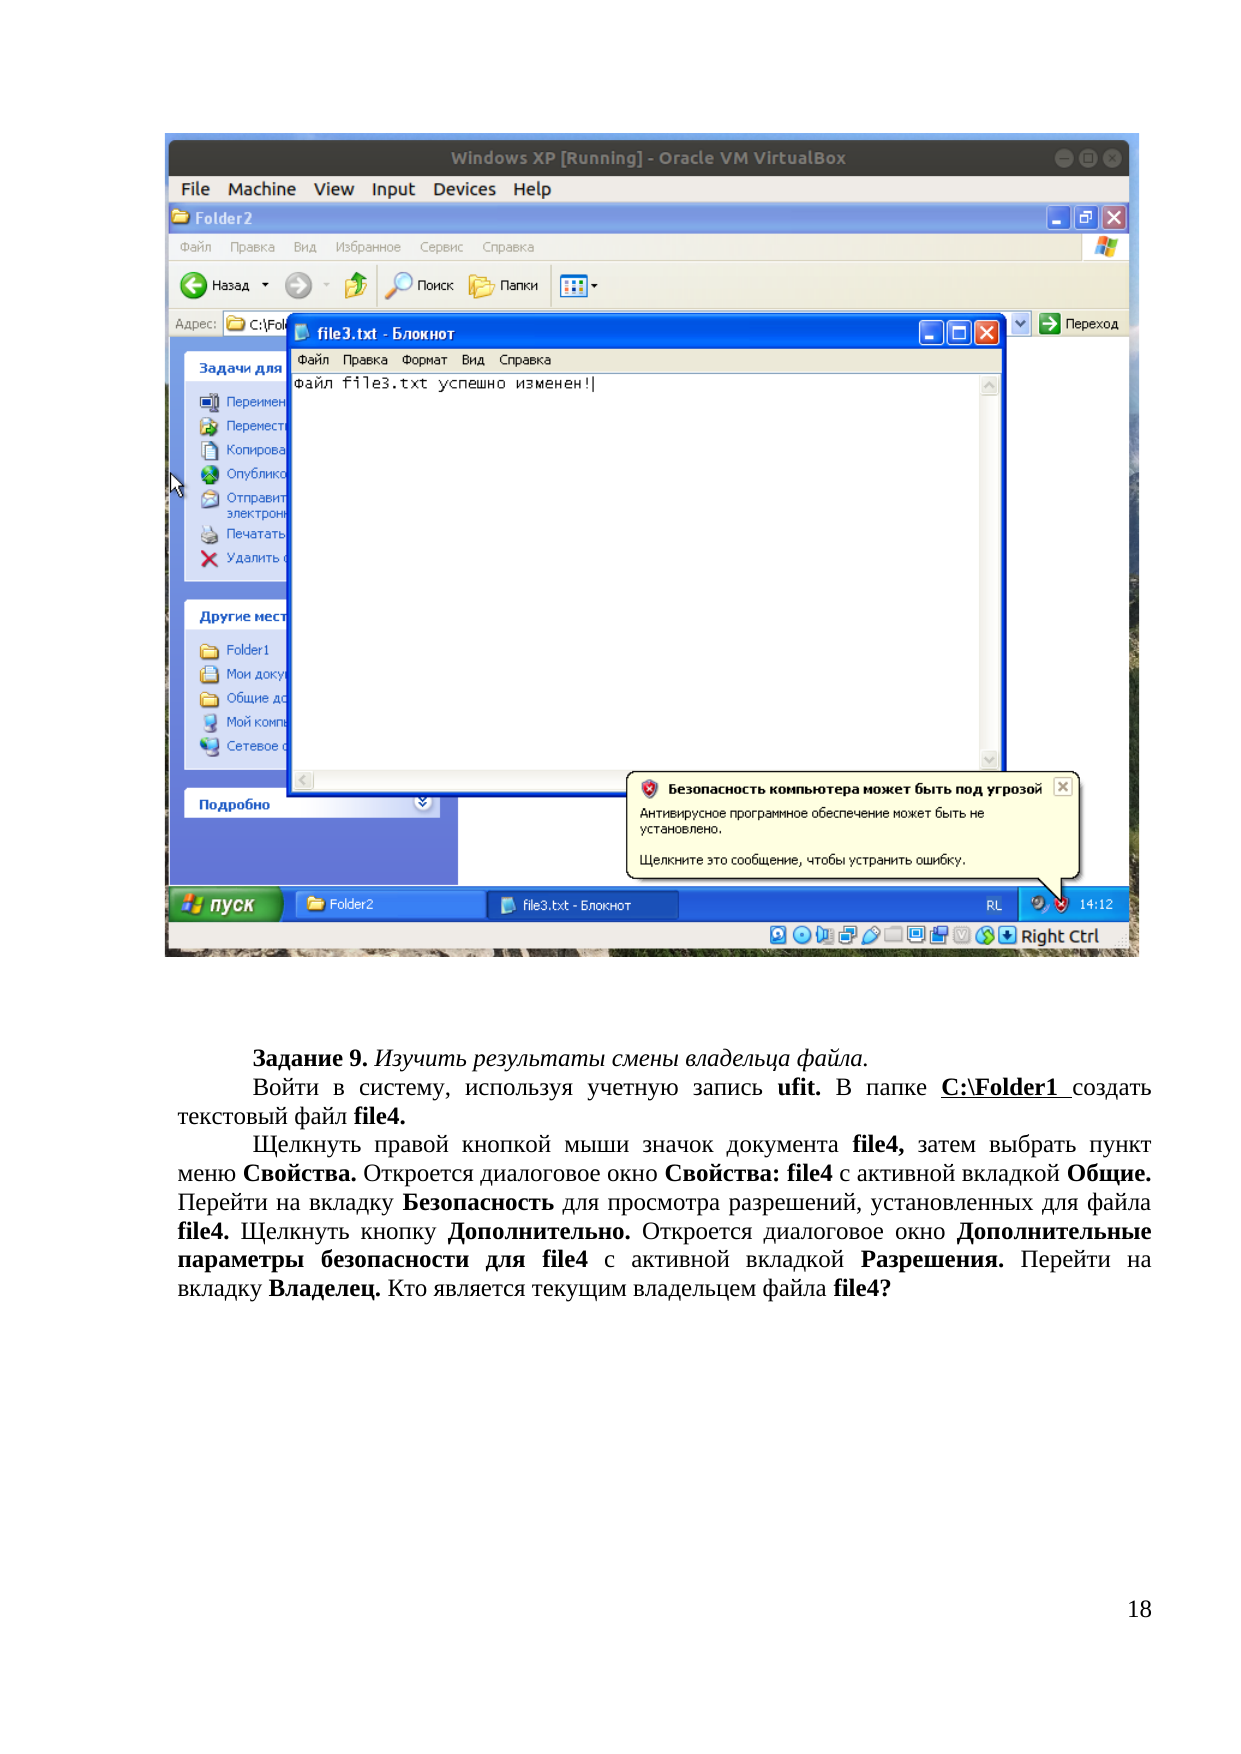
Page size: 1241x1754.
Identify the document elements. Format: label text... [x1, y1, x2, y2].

text Задание 9. Изучить результаты смены владельца файла. [177, 1043, 1152, 1072]
text Войти в систему, используя учетную запись ufit. В папке C:\Folder1 создать текстовый файл file4. [177, 1072, 1152, 1129]
text Щелкнуть правой кнопкой мыши значок документа file4, затем вы­брать пункт меню Свойства. Откроется диалоговое окно Свойства: file4 с активной вкладкой Общие. Перейти на вкладку Безопасность для просмот­ра разрешений, установленных для файла file4. Щелкнуть кнопку Дополни­тельно. Откроется диалоговое окно Дополнительные параметры безо­пасности для file4 с активной вкладкой Разрешения. Перейти на вкладку Владелец. Кто является текущим владельцем файла file4? [177, 1129, 1152, 1302]
picture [164, 133, 1140, 957]
